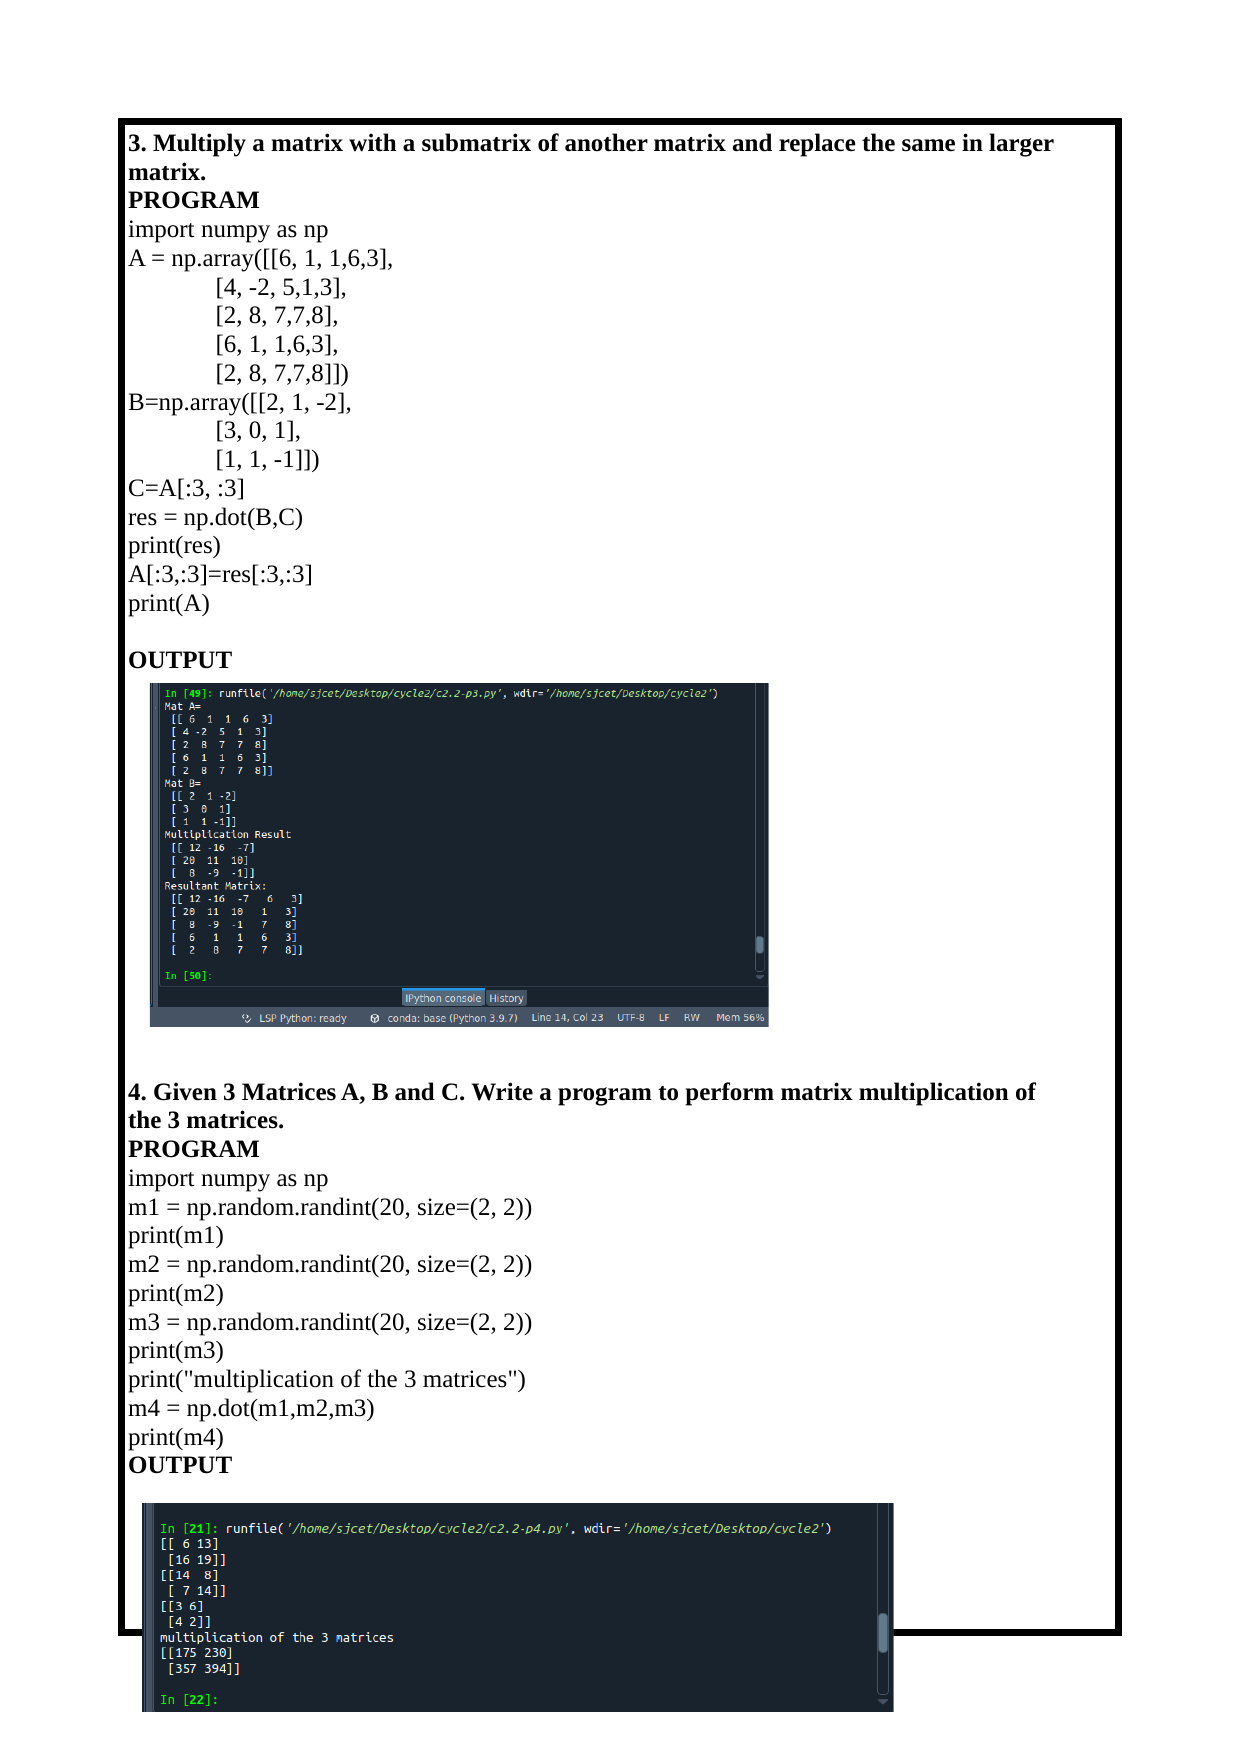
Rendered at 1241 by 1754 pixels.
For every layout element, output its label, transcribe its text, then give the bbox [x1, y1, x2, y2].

text [2, 8, 7,7,8]]) [128, 358, 1112, 387]
text OUTPUT [128, 645, 1112, 674]
text m4 = np.dot(m1,m2,m3) [128, 1393, 1112, 1422]
text PROGRAM [128, 1134, 1112, 1163]
text [4, -2, 5,1,3], [128, 272, 1112, 300]
text print(m2) [128, 1278, 1112, 1307]
text import numpy as np [128, 1163, 1112, 1192]
text [3, 0, 1], [128, 415, 1112, 444]
text [1, 1, -1]]) [128, 444, 1112, 473]
text 3. Multiply a matrix with a submatrix of another matrix and replace the same in larger [128, 128, 1112, 157]
text import numpy as np [128, 214, 1112, 243]
text print(m3) [128, 1335, 1112, 1364]
text [2, 8, 7,7,8], [128, 300, 1112, 329]
text print(res) [128, 530, 1112, 559]
text print("multiplication of the 3 matrices") [128, 1364, 1112, 1393]
text A = np.array([[6, 1, 1,6,3], [128, 243, 1112, 272]
text m1 = np.random.randint(20, size=(2, 2)) [128, 1192, 1112, 1220]
text print(m4) [128, 1422, 1112, 1450]
text print(A) [128, 588, 1112, 617]
text OUTPUT [128, 1450, 1112, 1479]
text res = np.dot(B,C) [128, 502, 1112, 530]
text C=A[:3, :3] [128, 473, 1112, 502]
text [6, 1, 1,6,3], [128, 329, 1112, 358]
text m2 = np.random.randint(20, size=(2, 2)) [128, 1249, 1112, 1278]
text the 3 matrices. [128, 1105, 1112, 1134]
text print(m1) [128, 1220, 1112, 1249]
text 4. Given 3 Matrices A, B and C. Write a program to perform matrix multiplication of [128, 1077, 1112, 1105]
text matrix. [128, 157, 1112, 185]
text A[:3,:3]=res[:3,:3] [128, 559, 1112, 588]
text PROGRAM [128, 185, 1112, 214]
text m3 = np.random.randint(20, size=(2, 2)) [128, 1307, 1112, 1335]
text B=np.array([[2, 1, -2], [128, 387, 1112, 415]
